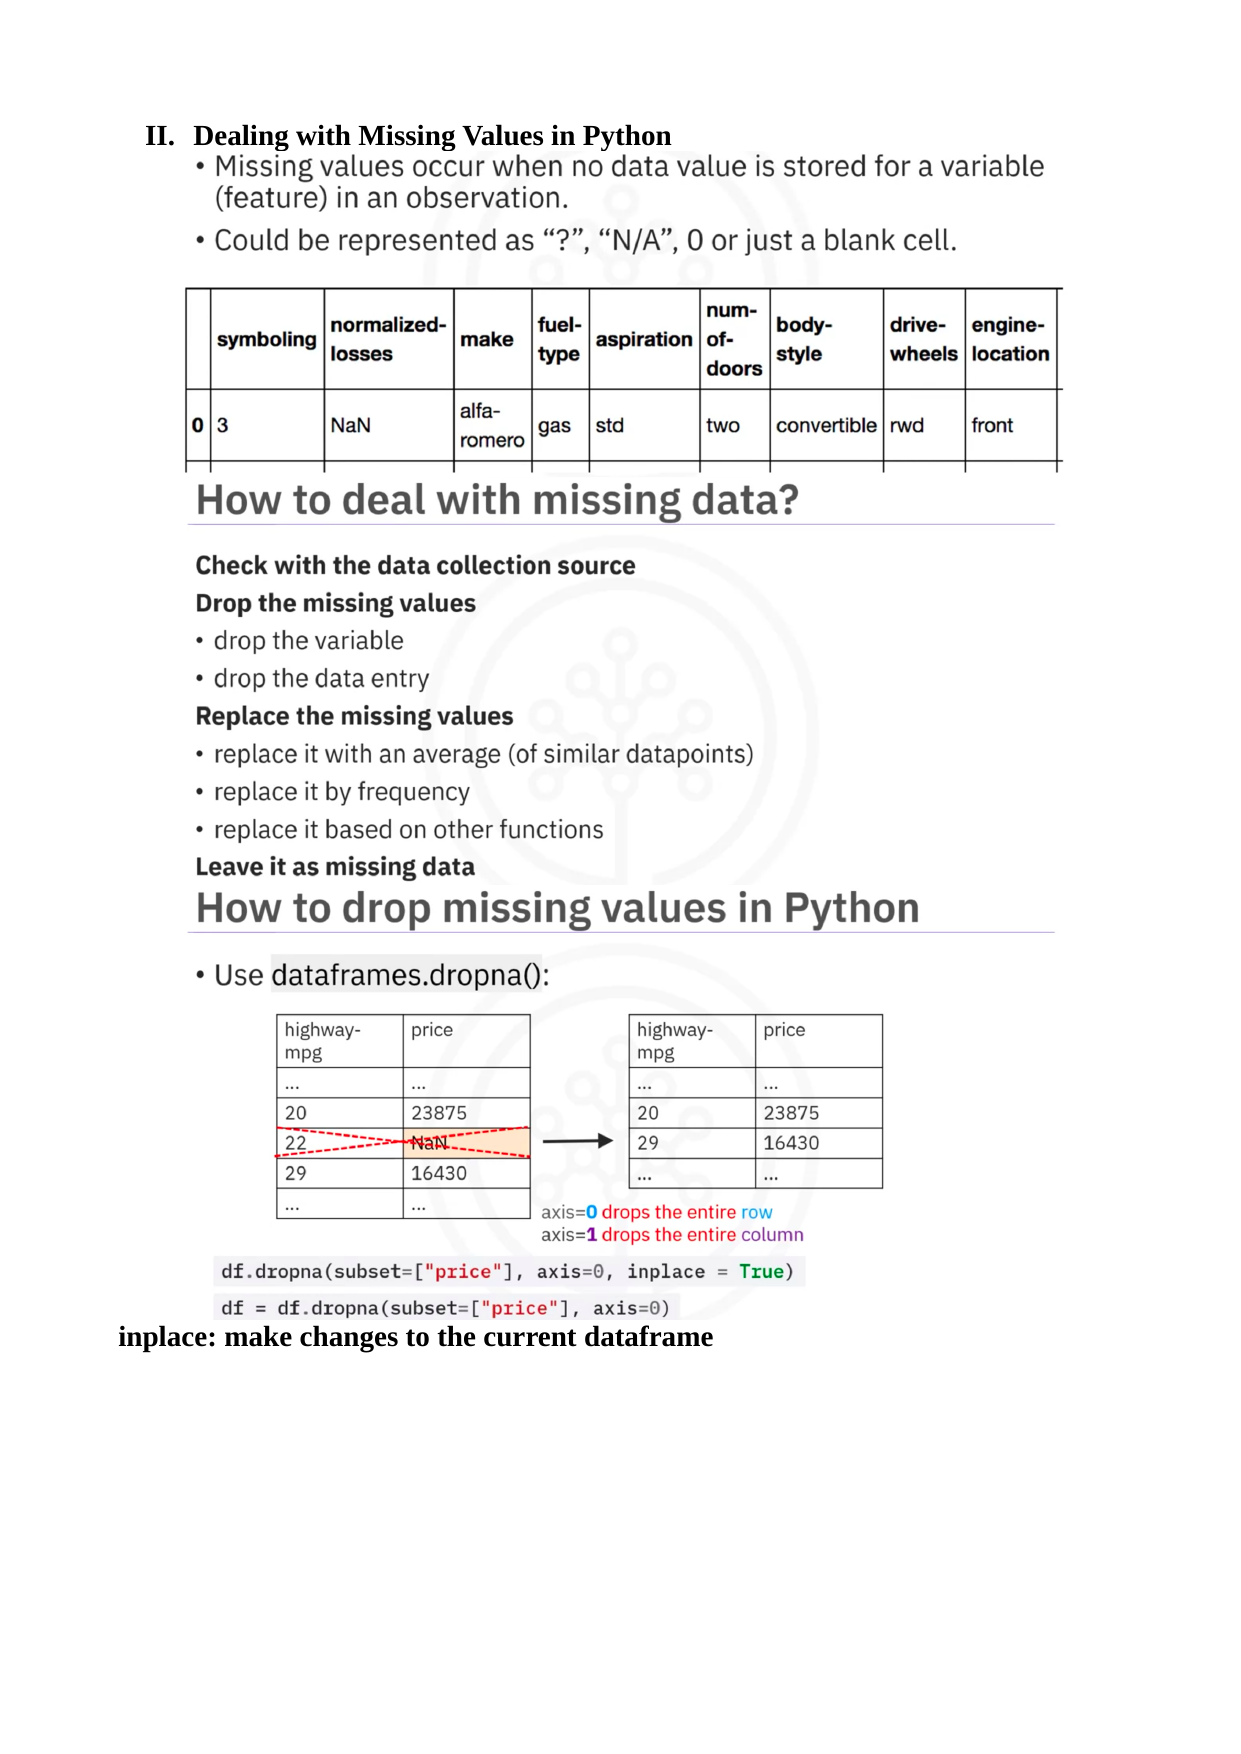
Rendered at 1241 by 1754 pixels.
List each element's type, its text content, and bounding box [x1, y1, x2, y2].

text inplace: make changes to the current dataframe [118, 1320, 1122, 1353]
list Dealing with Missing Values in Python [175, 118, 1122, 151]
picture [118, 151, 1123, 1320]
